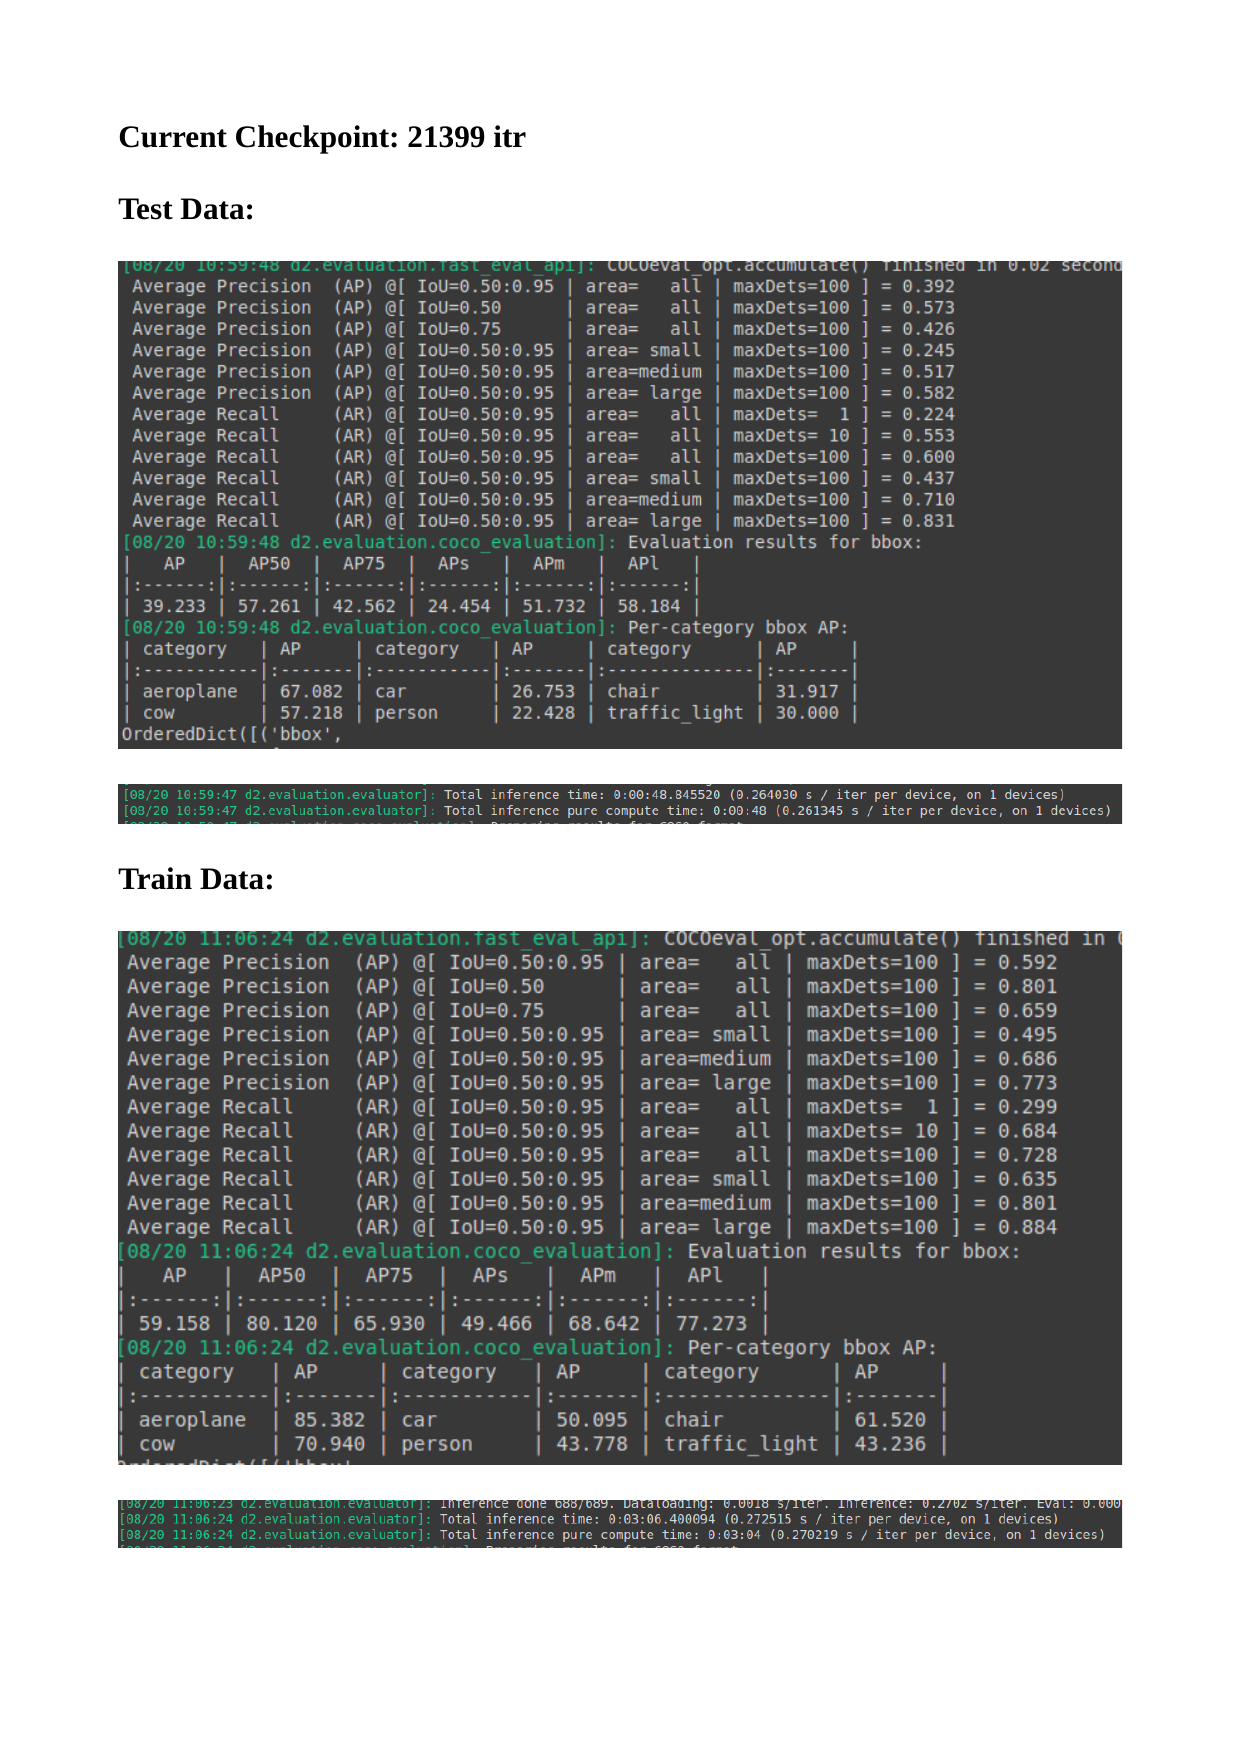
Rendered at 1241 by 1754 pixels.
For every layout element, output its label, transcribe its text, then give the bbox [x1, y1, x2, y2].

picture [118, 784, 1123, 824]
text Train Data: [118, 860, 1122, 896]
text Current Checkpoint: 21399 itr [118, 118, 1122, 154]
picture [118, 931, 1123, 1465]
text Test Data: [118, 190, 1122, 226]
picture [118, 261, 1123, 749]
picture [118, 1500, 1123, 1548]
